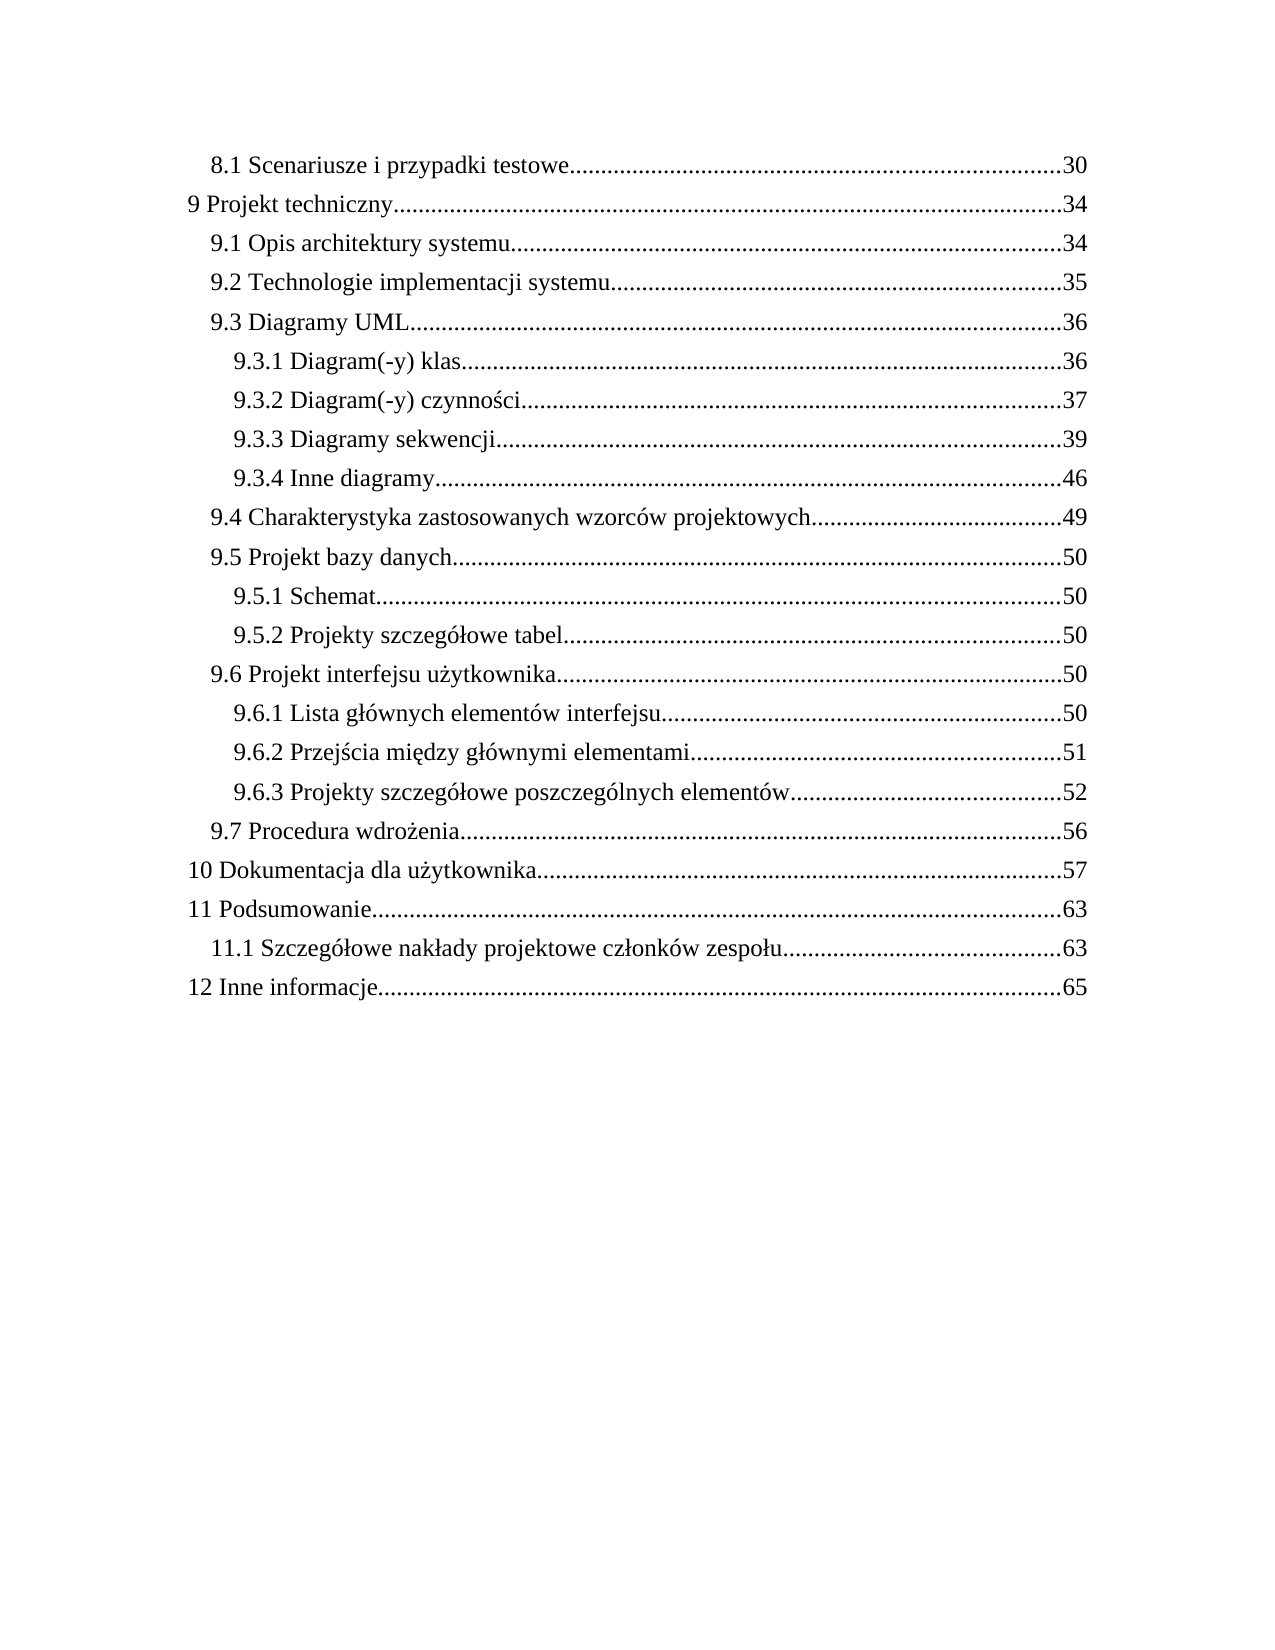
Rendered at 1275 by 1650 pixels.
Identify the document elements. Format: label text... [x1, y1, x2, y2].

text 9.5 Projekt bazy danych 50 [210, 542, 1087, 570]
text 9.1 Opis architektury systemu 34 [210, 228, 1087, 257]
text 9.6.3 Projekty szczegółowe poszczególnych elementów 52 [233, 777, 1087, 805]
text 10 Dokumentacja dla użytkownika 57 [187, 855, 1087, 884]
text 9.6.1 Lista głównych elementów interfejsu 50 [233, 698, 1087, 727]
text 9.3.2 Diagram(-y) czynności 37 [233, 385, 1087, 414]
text 9.3.3 Diagramy sekwencji 39 [233, 424, 1087, 453]
text 9.5.1 Schemat 50 [233, 581, 1087, 609]
text 9.5.2 Projekty szczegółowe tabel 50 [233, 620, 1087, 649]
text 9.3.1 Diagram(-y) klas 36 [233, 346, 1087, 374]
text 9.6.2 Przejścia między głównymi elementami 51 [233, 737, 1087, 766]
text 9.6 Projekt interfejsu użytkownika 50 [210, 659, 1087, 688]
text 9.3 Diagramy UML 36 [210, 307, 1087, 335]
text 11.1 Szczegółowe nakłady projektowe członków zespołu 63 [210, 933, 1087, 962]
text 9.3.4 Inne diagramy 46 [233, 463, 1087, 492]
text 12 Inne informacje 65 [187, 972, 1087, 1001]
text 11 Podsumowanie 63 [187, 894, 1087, 923]
text 8.1 Scenariusze i przypadki testowe 30 [210, 150, 1087, 179]
text 9.4 Charakterystyka zastosowanych wzorców projektowych 49 [210, 502, 1087, 531]
text 9.7 Procedura wdrożenia 56 [210, 816, 1087, 844]
text 9.2 Technologie implementacji systemu 35 [210, 267, 1087, 296]
text 9 Projekt techniczny 34 [187, 189, 1087, 218]
